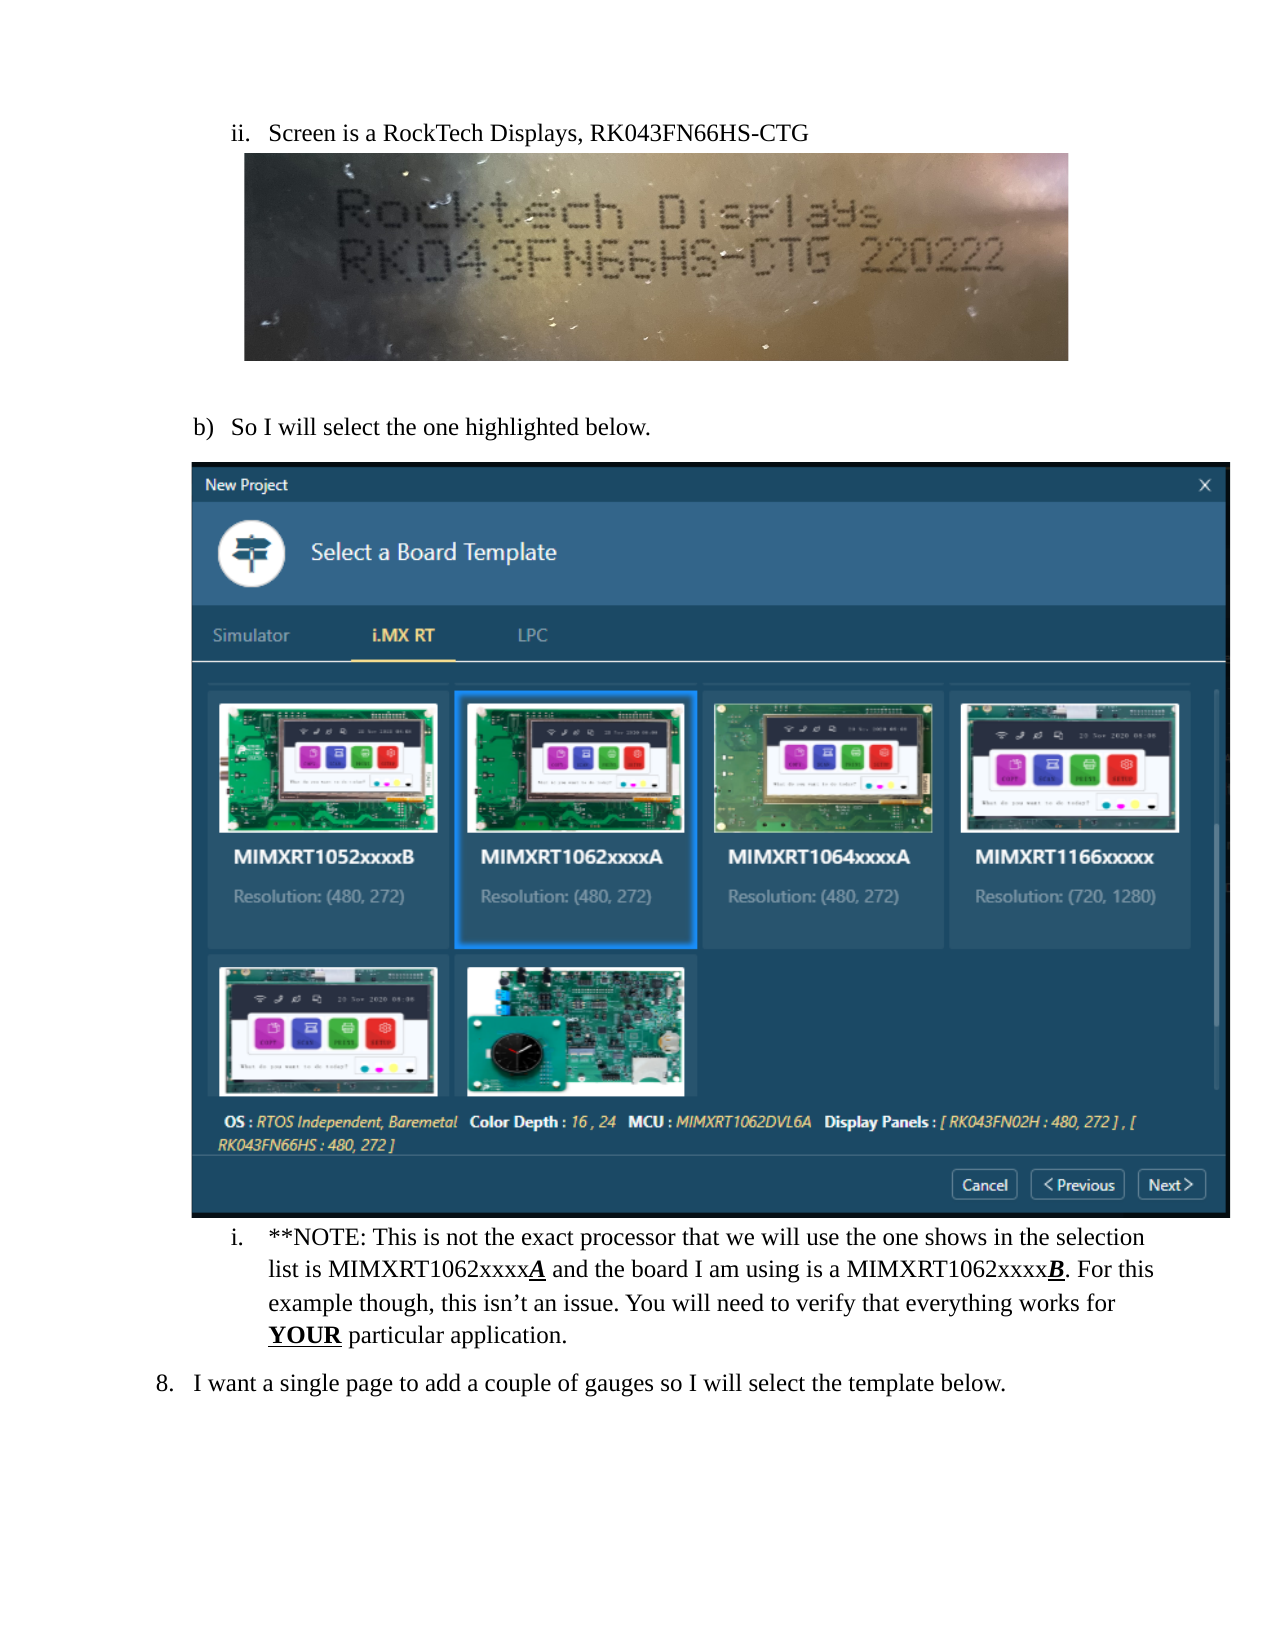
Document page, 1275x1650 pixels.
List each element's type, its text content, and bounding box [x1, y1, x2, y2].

list **NOTE: This is not the exact processor that we will use the one shows in the selection list is MIMXRT1062xxxxA and the board I am using is a MIMXRT1062xxxxB. For this example though, this isn’t an issue. You will need to verify that everything works for YOUR particular application. [231, 1218, 1157, 1349]
list Screen is a RockTech Displays, RK043FN66HS-CTG [231, 118, 1157, 147]
picture [191, 462, 1231, 1218]
list I want a single page to add a couple of gauges so I will select the template below. [156, 1368, 1157, 1397]
list So I will select the one highlighted below. [193, 412, 1157, 441]
picture [244, 153, 1069, 361]
